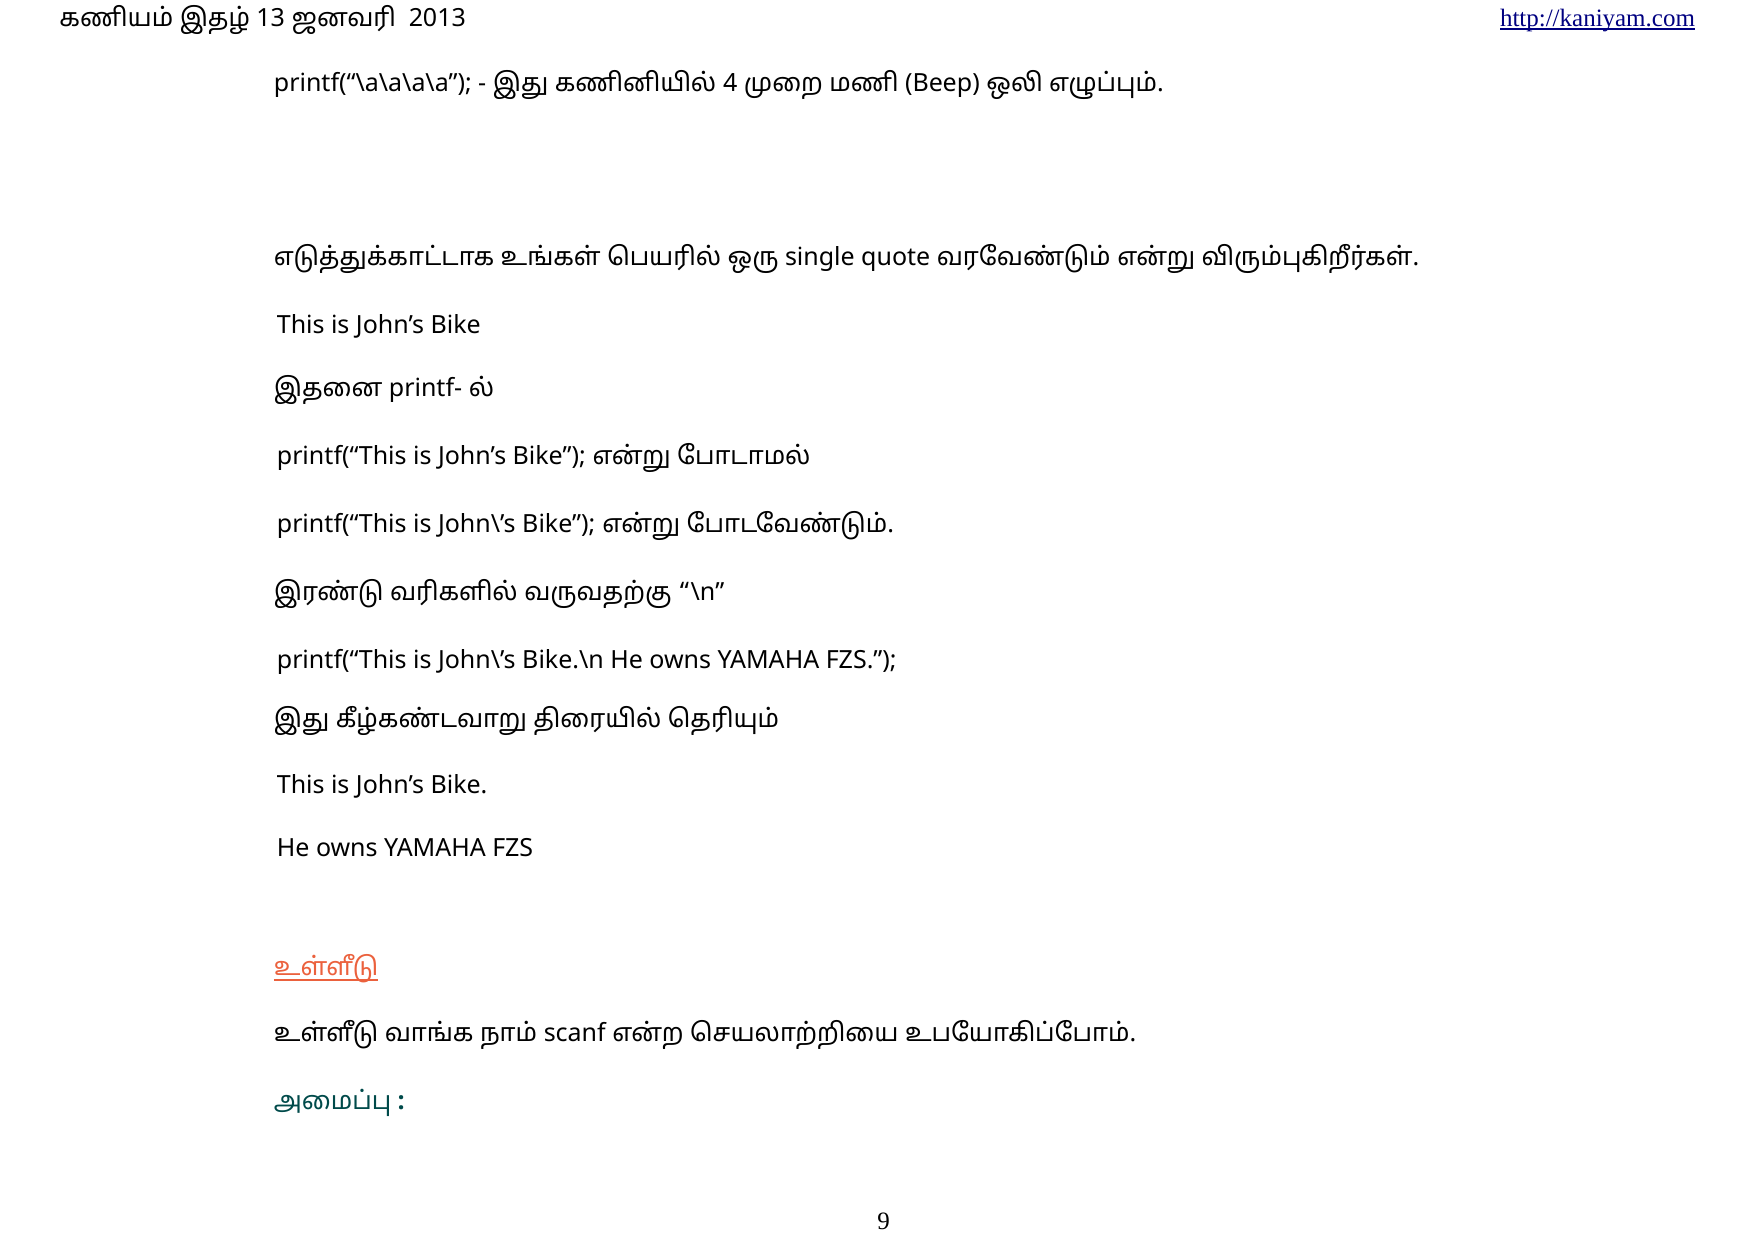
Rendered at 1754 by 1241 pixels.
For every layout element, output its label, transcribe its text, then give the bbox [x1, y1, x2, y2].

text printf(“\a\a\a\a”); - இது கணினியில் 4 முறை மணி (Beep) ஒலி எழுப்பும். [203, 64, 1695, 101]
text உள்ளீடு வாங்க நாம் scanf என்ற செயலாற்றியை உபயோகிப்போம். [203, 1014, 1695, 1051]
text printf(“This is John\’s Bike.\n He owns YAMAHA FZS.”); [203, 642, 1695, 676]
text எடுத்துக்காட்டாக உங்கள் பெயரில் ஒரு single quote வரவேண்டும் என்று விரும்புகிறீர்கள். [203, 238, 1695, 276]
text இதனை printf- ல் [203, 370, 1695, 407]
text printf(“This is John\’s Bike”); என்று போடவேண்டும். [203, 506, 1695, 543]
text He owns YAMAHA FZS [203, 830, 1695, 864]
text இரண்டு வரிகளில் வருவதற்கு “\n” [203, 574, 1695, 611]
text This is John’s Bike. [203, 767, 1695, 801]
text உள்ளீடு [203, 953, 1695, 986]
text This is John’s Bike [203, 306, 1695, 341]
text இது கீழ்கண்டவாறு திரையில் தெரியும் [203, 705, 1695, 738]
text அமைப்பு : [203, 1082, 1695, 1119]
text printf(“This is John’s Bike”); என்று போடாமல் [203, 438, 1695, 475]
